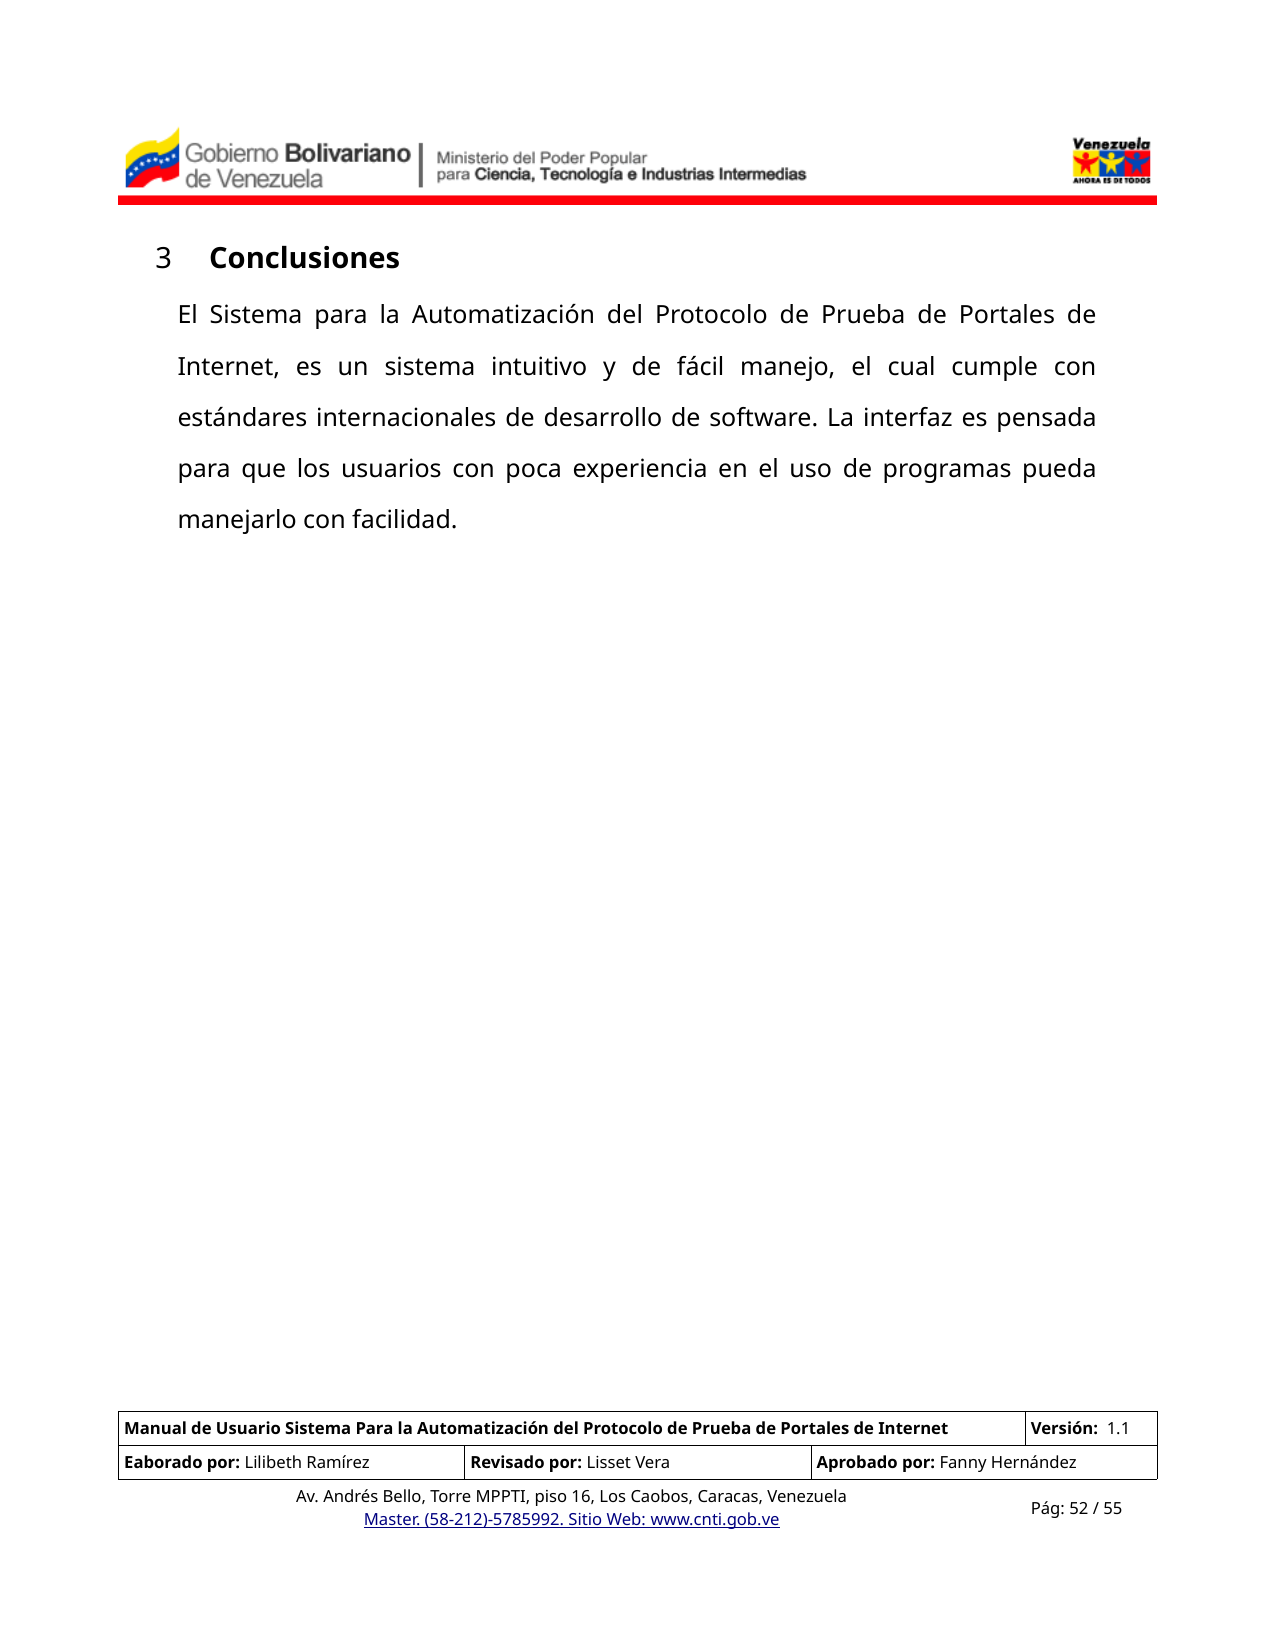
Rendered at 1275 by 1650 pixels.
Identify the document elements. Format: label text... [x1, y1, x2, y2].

text El Sistema para la Automatización del Protocolo de Prueba de Portales de Internet, es un sistema intuitivo y de fácil manejo, el cual cumple con estándares internacionales de desarrollo de software. La interfaz es pensada para que los usuarios con poca experiencia en el uso de programas pueda manejarlo con facilidad. [177, 297, 1098, 535]
picture [118, 119, 1157, 205]
subtitle Conclusiones [118, 238, 1157, 277]
